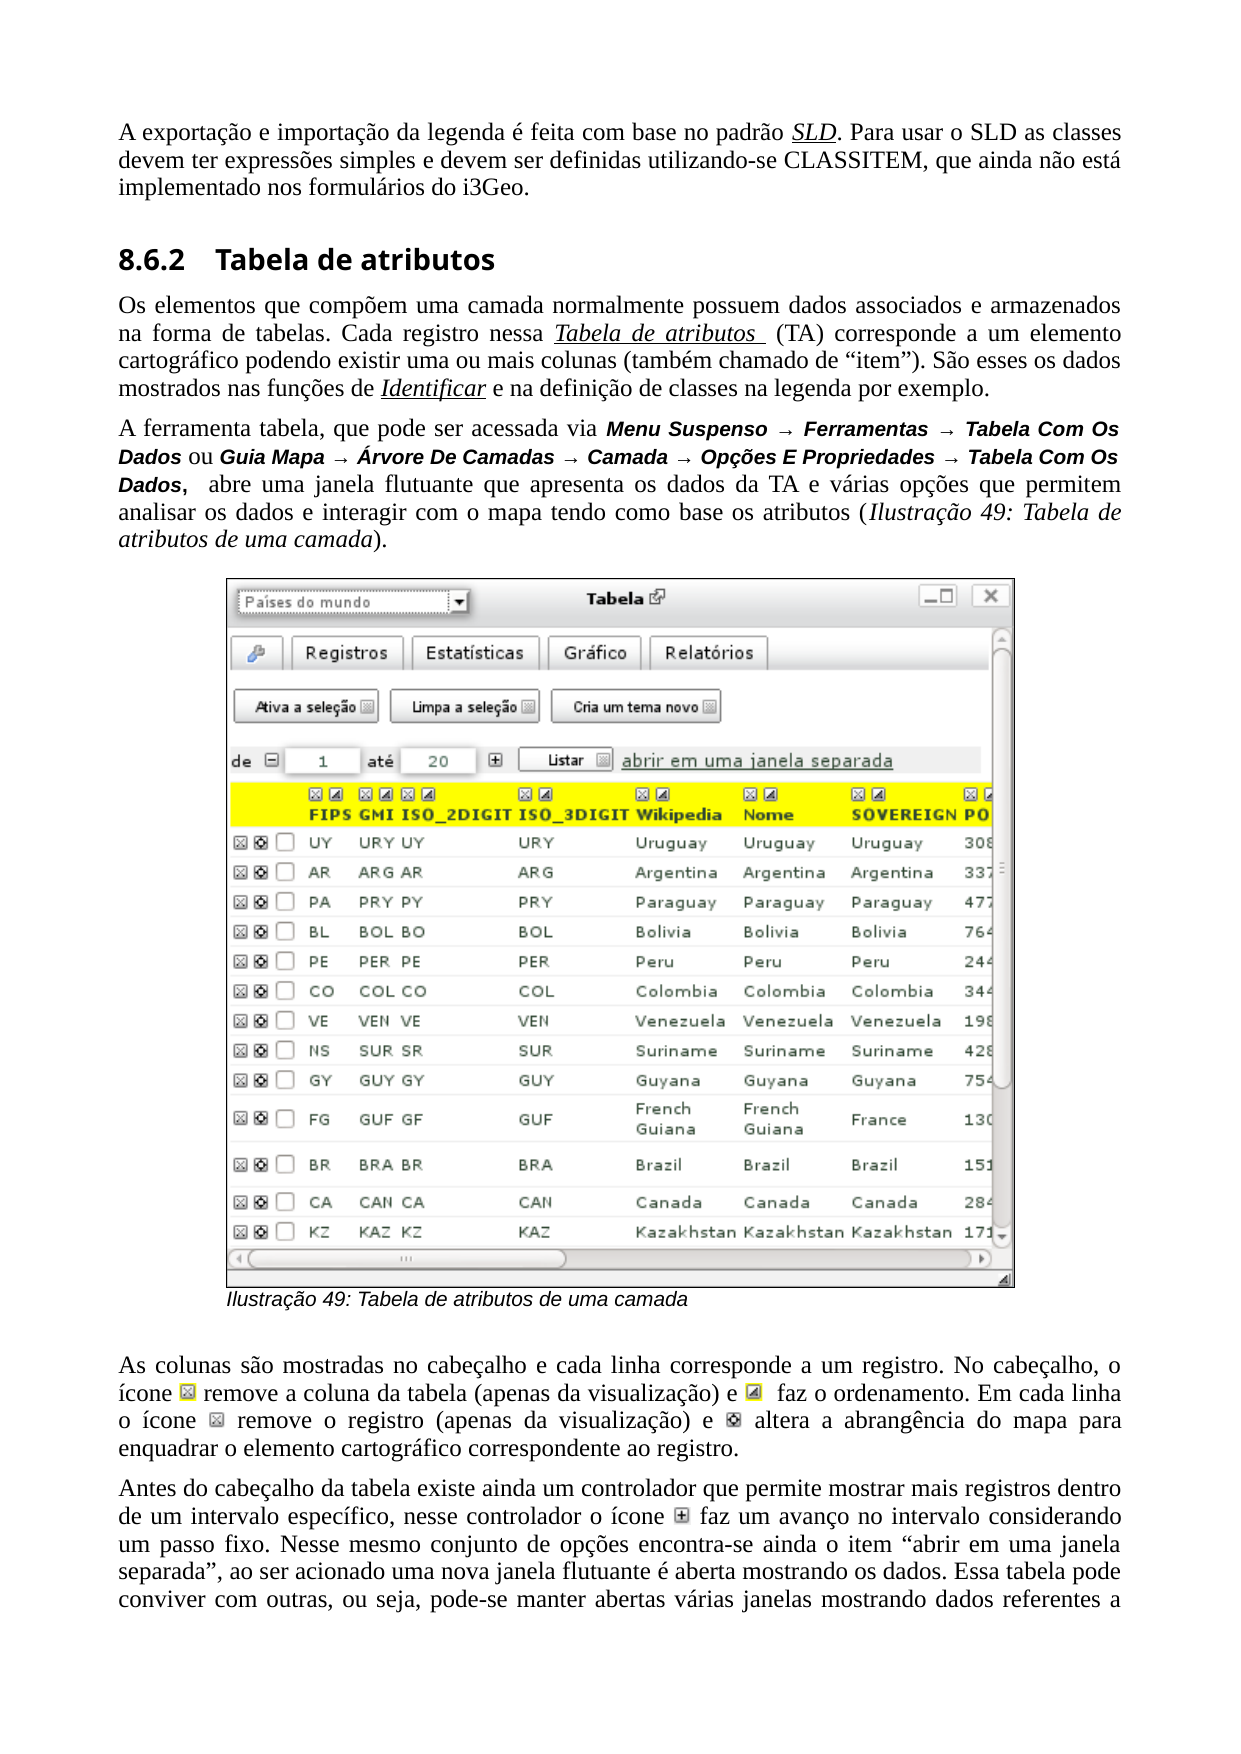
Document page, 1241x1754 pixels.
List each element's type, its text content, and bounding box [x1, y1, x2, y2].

picture [208, 1411, 226, 1429]
text Os elementos que compõem uma camada normalmente possuem dados associados e armazenados na forma de tabelas. Cada registro nessa Tabela de atributos (TA) corresponde a um elemento cartográfico podendo existir uma ou mais colunas (também chamado de “item”). São esses os dados mostrados nas funções de Identificar e na definição de classes na legenda por exemplo. [118, 291, 1122, 402]
subtitle Tabela de atributos [118, 239, 1122, 278]
picture [673, 1507, 691, 1525]
text As colunas são mostradas no cabeçalho e cada linha corresponde a um registro. No cabeçalho, o ícone remove a coluna da tabela (apenas da visualização) e faz o ordenamento. Em cada linha o ícone remove o registro (apenas da visualização) e altera a abrangência do mapa para enquadrar o elemento cartográfico correspondente ao registro. [118, 1351, 1122, 1462]
text Ilustração 49: Tabela de atributos de uma camada [226, 1288, 1014, 1311]
picture [179, 1383, 197, 1401]
text A ferramenta tabela, que pode ser acessada via Menu suspenso → Ferramentas → Tabela com os dados ou guia Mapa → Árvore de camadas → camada → opções e propriedades → Tabela com os dados, abre uma janela flutuante que apresenta os dados da TA e várias opções que permitem analisar os dados e interagir com o mapa tendo como base os atributos (Ilustração 49: Tabela de atributos de uma camada). [118, 414, 1122, 553]
text Antes do cabeçalho da tabela existe ainda um controlador que permite mostrar mais registros dentro de um intervalo específico, nesse controlador o ícone faz um avanço no intervalo considerando um passo fixo. Nesse mesmo conjunto de opções encontra-se ainda o item “abrir em uma janela separada”, ao ser acionado uma nova janela flutuante é aberta mostrando os dados. Essa tabela pode conviver com outras, ou seja, pode-se manter abertas várias janelas mostrando dados referentes a [118, 1474, 1122, 1613]
picture [725, 1411, 743, 1429]
text A exportação e importação da legenda é feita com base no padrão SLD. Para usar o SLD as classes devem ter expressões simples e devem ser definidas utilizando-se CLASSITEM, que ainda não está implementado nos formulários do i3Geo. [118, 118, 1122, 201]
picture [227, 579, 1014, 1287]
picture [745, 1383, 763, 1401]
